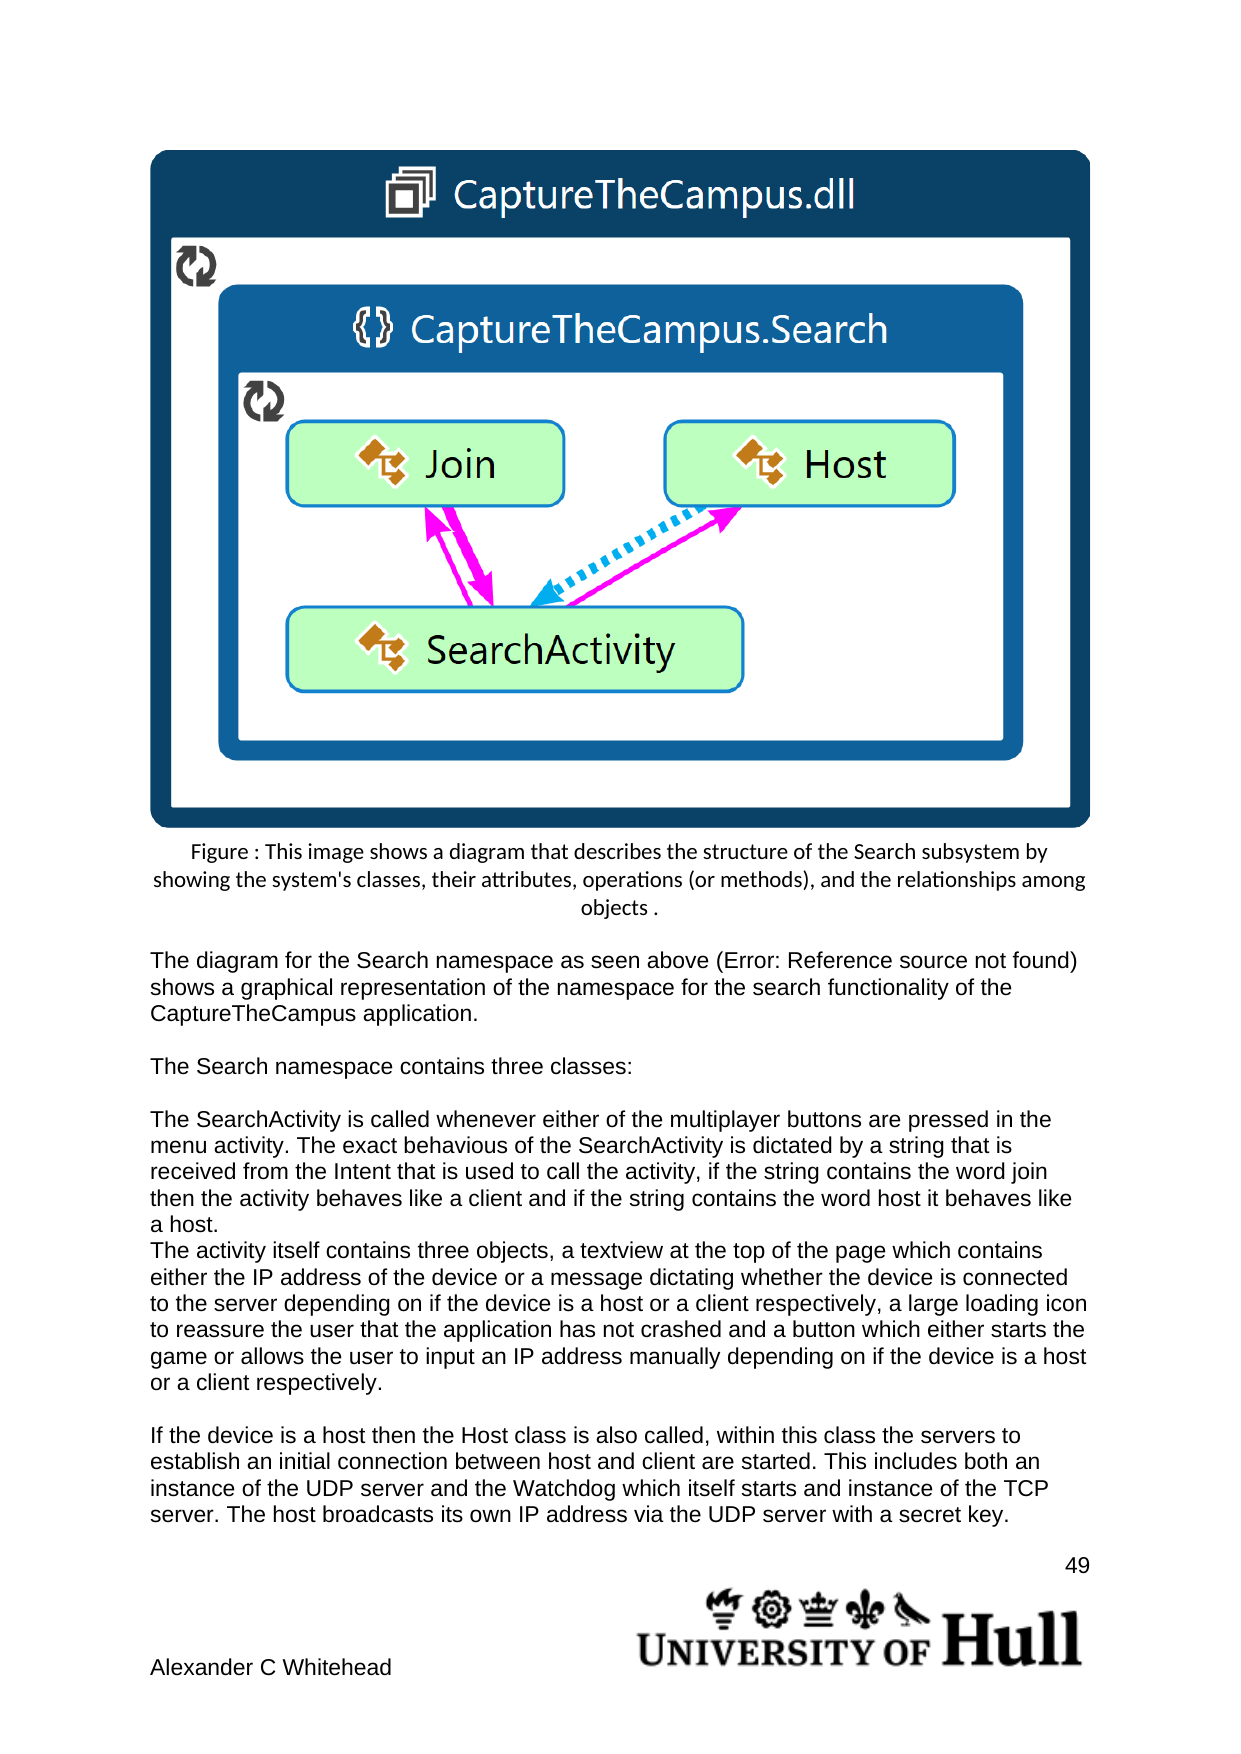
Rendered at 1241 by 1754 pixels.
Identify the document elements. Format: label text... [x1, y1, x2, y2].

picture [630, 1578, 1091, 1676]
picture [150, 150, 1091, 828]
text The SearchActivity is called whenever either of the multiplayer buttons are pressed in the menu activity. The exact behavious of the SearchActivity is dictated by a string that is received from the Intent that is used to call the activity, if the string contains the word join then the activity behaves like a client and if the string contains the word host it behaves like a host. [150, 1106, 1090, 1237]
text The Search namespace contains three classes: [150, 1053, 1090, 1079]
text The activity itself contains three objects, a textview at the top of the page which contains either the IP address of the device or a message dictating whether the device is connected to the server depending on if the device is a host or a client respectively, a large loading icon to reassure the user that the application has not crashed and a button which either starts the game or allows the user to input an IP address manually depending on if the device is a host or a client respectively. [150, 1237, 1090, 1395]
text If the device is a host then the Host class is also called, within this class the servers to establish an initial connection between host and client are started. This includes both an instance of the UDP server and the Watchdog which itself starts and instance of the TCP server. The host broadcasts its own IP address via the UDP server with a secret key. [150, 1422, 1090, 1527]
text The diagram for the Search namespace as seen above (Figure 22) shows a graphical representation of the namespace for the search functionality of the CaptureTheCampus application. [150, 947, 1090, 1026]
